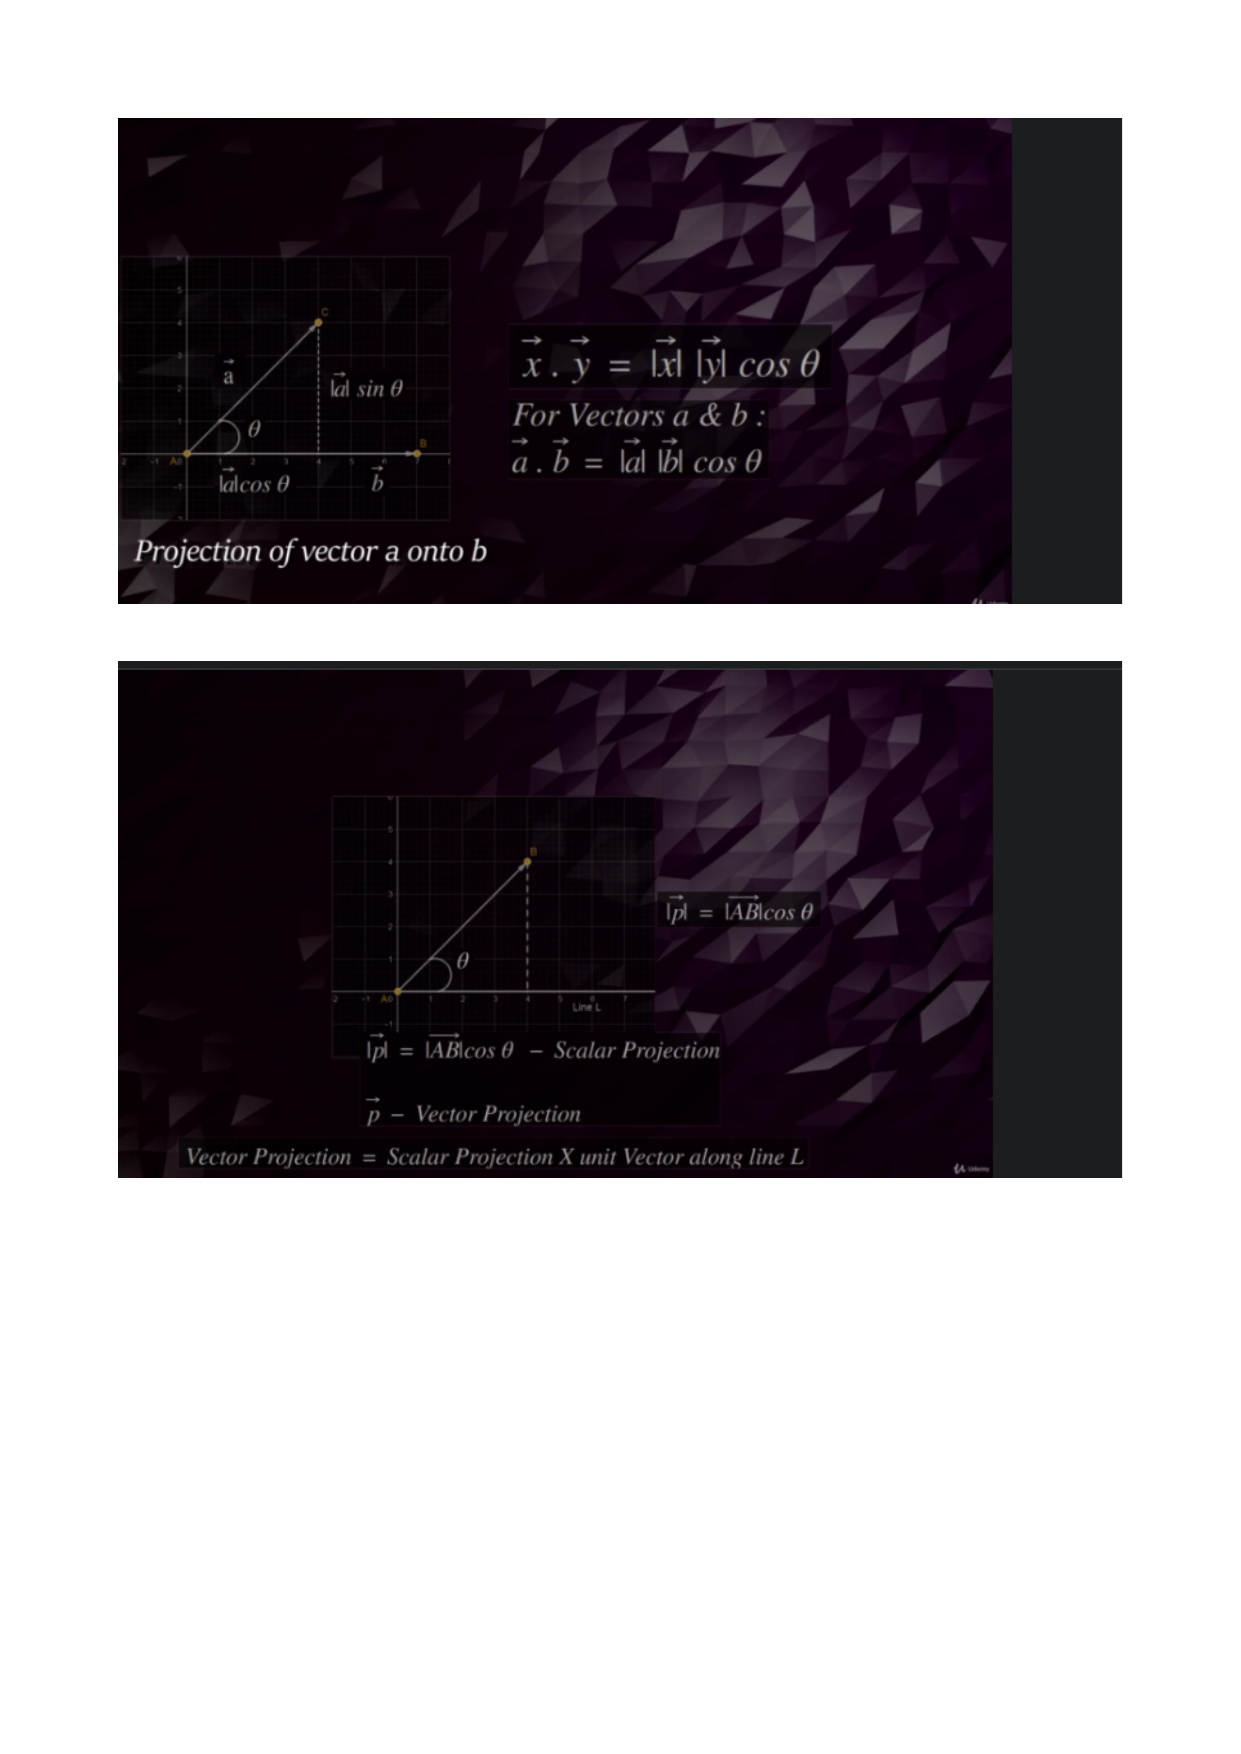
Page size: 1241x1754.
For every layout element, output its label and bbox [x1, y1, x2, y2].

picture [118, 661, 1123, 1178]
picture [118, 118, 1123, 604]
